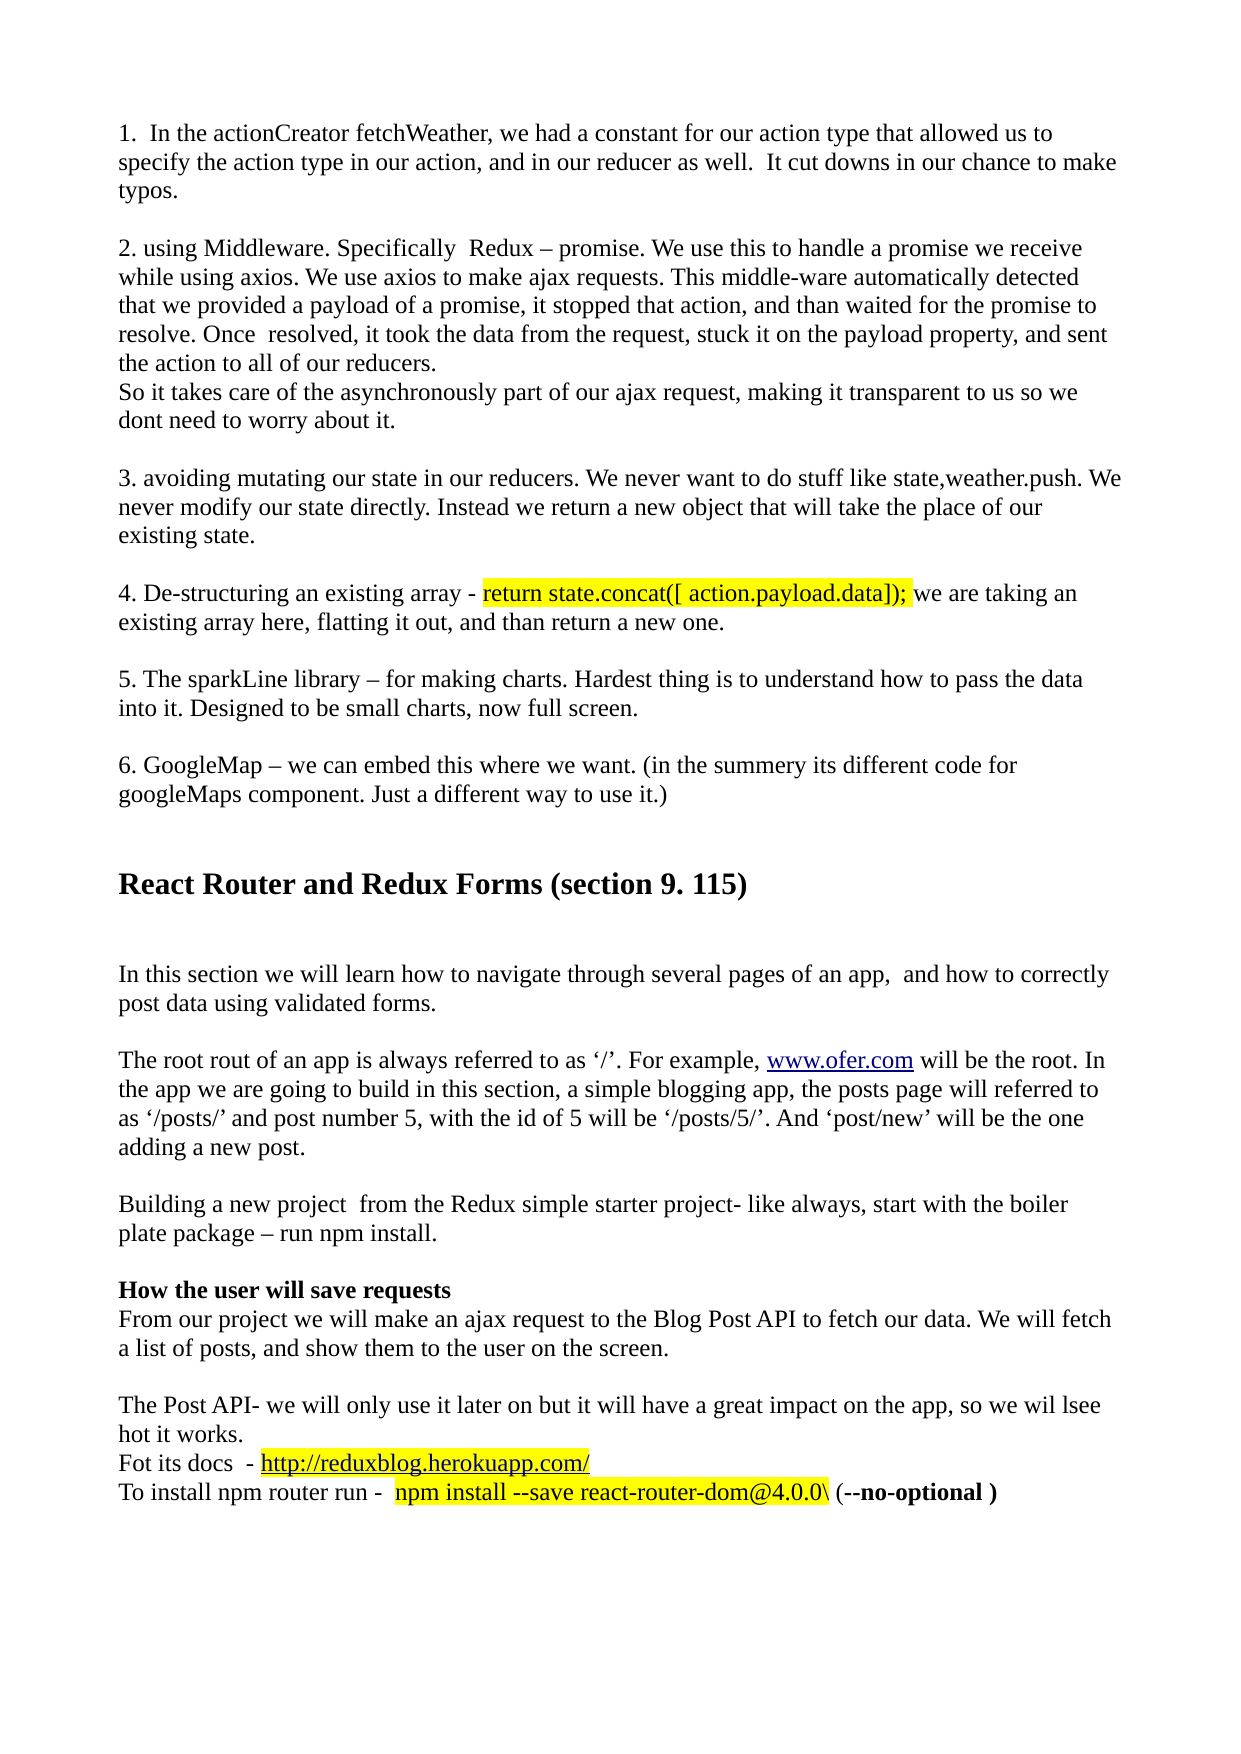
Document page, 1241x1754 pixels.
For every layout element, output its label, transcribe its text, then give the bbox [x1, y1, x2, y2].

text 5. The sparkLine library – for making charts. Hardest thing is to understand how to pass the data into it. Designed to be small charts, now full screen. [118, 664, 1122, 722]
text Building a new project from the Redux simple starter project- like always, start with the boiler plate package – run npm install. [118, 1189, 1122, 1247]
text 4. De-structuring an existing array - return state.concat([ action.payload.data]); we are taking an existing array here, flatting it out, and than return a new one. [118, 578, 1122, 636]
text The Post API- we will only use it later on but it will have a great impact on the app, so we wil lsee hot it works. [118, 1390, 1122, 1448]
text Fot its docs - http://reduxblog.herokuapp.com/ [118, 1448, 1122, 1477]
text The root rout of an app is always referred to as ‘/’. For example, www.ofer.com will be the root. In the app we are going to build in this section, a simple blogging app, the posts page will referred to as ‘/posts/’ and post number 5, with the id of 5 will be ‘/posts/5/’. And ‘post/new’ will be the one adding a new post. [118, 1045, 1122, 1160]
text 1. In the actionCreator fetchWeather, we had a constant for our action type that allowed us to specify the action type in our action, and in our reducer as well. It cut downs in our chance to make typos. [118, 118, 1122, 204]
text In this section we will learn how to navigate through several pages of an app, and how to correctly post data using validated forms. [118, 959, 1122, 1017]
text From our project we will make an ajax request to the Blog Post API to fetch our data. We will fetch a list of posts, and show them to the user on the screen. [118, 1304, 1122, 1362]
text React Router and Redux Forms (section 9. 115) [118, 866, 1122, 902]
text 3. avoiding mutating our state in our reducers. We never want to do stuff like state,weather.push. We never modify our state directly. Instead we return a new object that will take the place of our existing state. [118, 463, 1122, 549]
text So it takes care of the asynchronously part of our ajax request, making it transparent to us so we dont need to worry about it. [118, 377, 1122, 434]
text 2. using Middleware. Specifically Redux – promise. We use this to handle a promise we receive while using axios. We use axios to make ajax requests. This middle-ware automatically detected that we provided a payload of a promise, it stopped that action, and than waited for the promise to resolve. Once resolved, it took the data from the request, stuck it on the payload property, and sent the action to all of our reducers. [118, 233, 1122, 377]
text 6. GoogleMap – we can embed this where we want. (in the summery its different code for googleMaps component. Just a different way to use it.) [118, 751, 1122, 808]
text How the user will save requests [118, 1275, 1122, 1304]
text To install npm router run - npm install --save react-router-dom@4.0.0\ (--no-optional ) [118, 1477, 1122, 1505]
